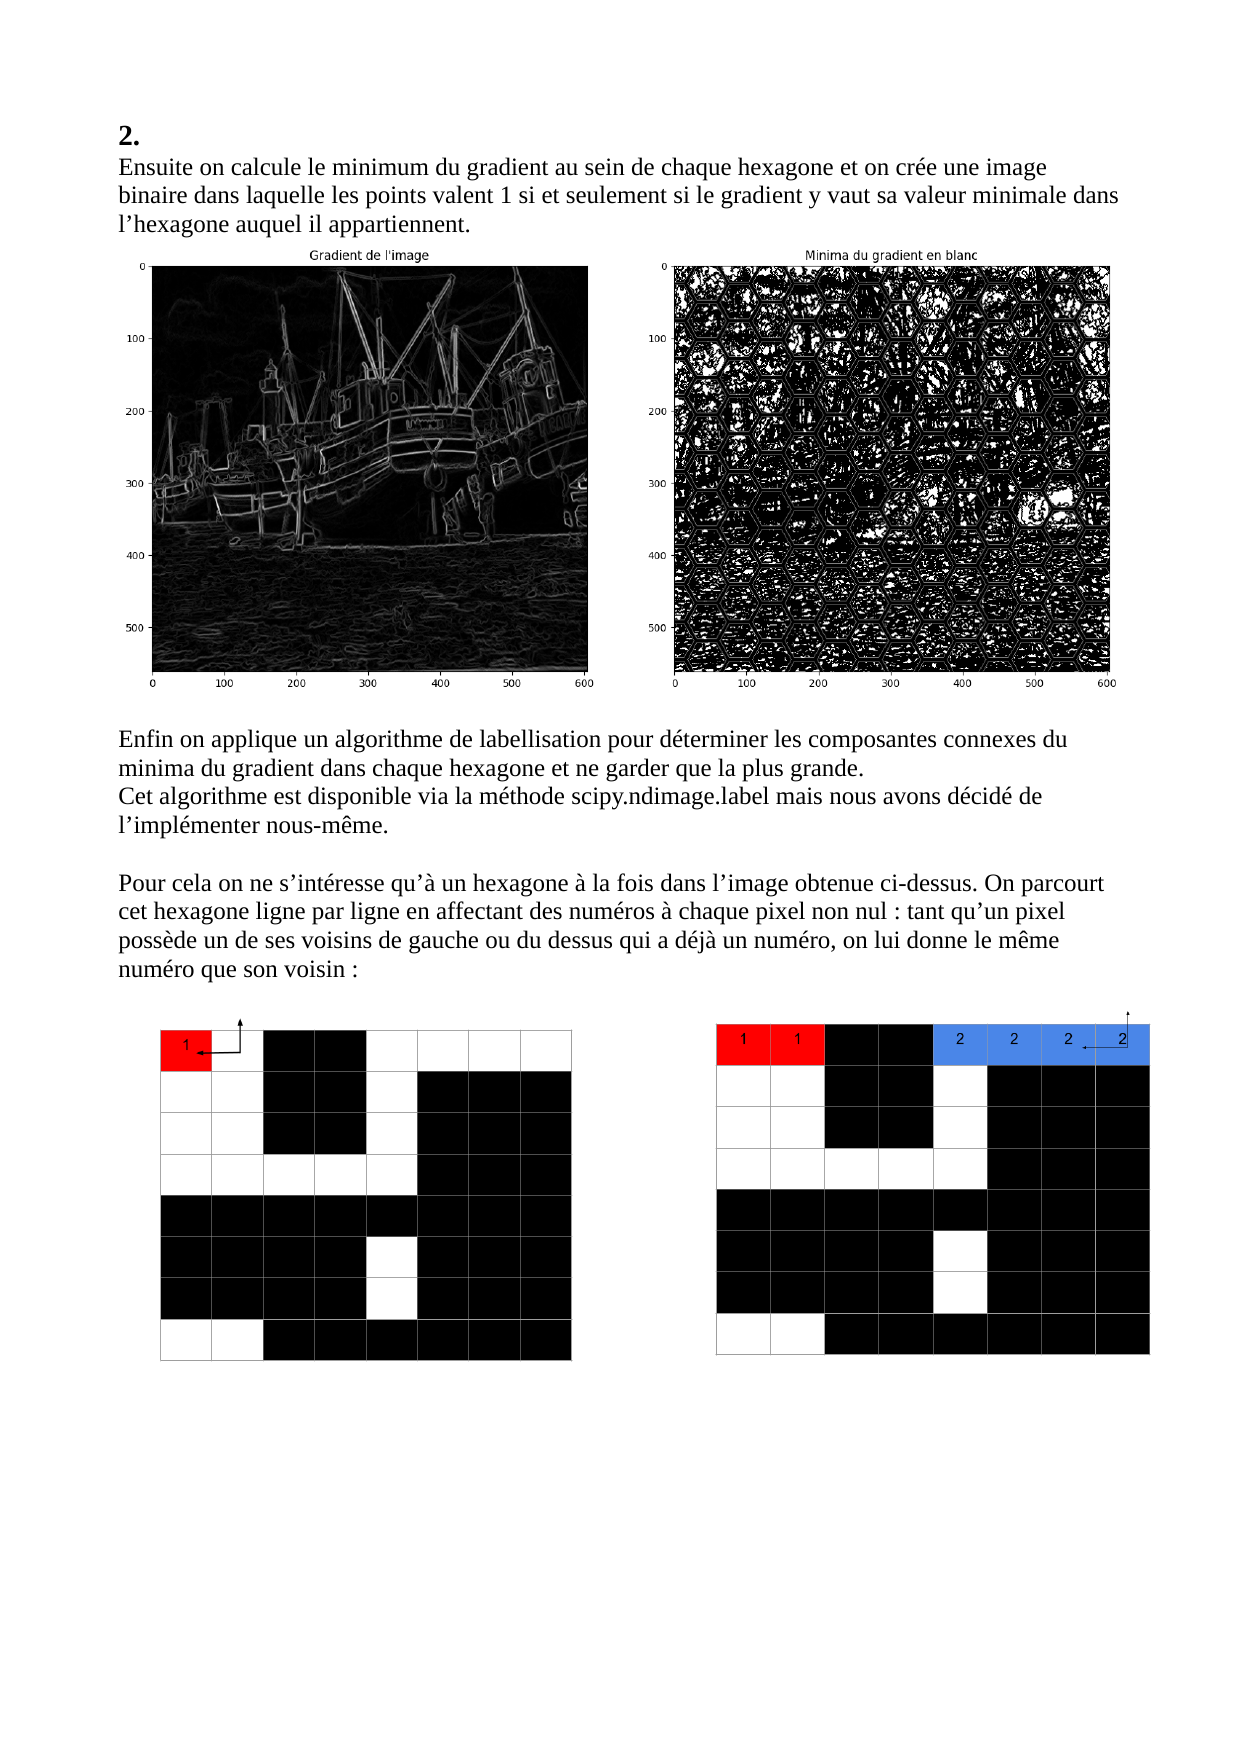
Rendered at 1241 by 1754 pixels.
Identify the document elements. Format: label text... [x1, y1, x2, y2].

text Enfin on applique un algorithme de labellisation pour déterminer les composantes connexes du minima du gradient dans chaque hexagone et ne garder que la plus grande. [118, 724, 1122, 781]
picture [118, 242, 1123, 696]
text Pour cela on ne s’intéresse qu’à un hexagone à la fois dans l’image obtenue ci-dessus. On parcourt cet hexagone ligne par ligne en affectant des numéros à chaque pixel non nul : tant qu’un pixel possède un de ses voisins de gauche ou du dessus qui a déjà un numéro, on lui donne le même numéro que son voisin : [118, 868, 1122, 983]
text 2. [118, 118, 1122, 152]
picture [659, 981, 1205, 1391]
picture [106, 987, 625, 1397]
text Cet algorithme est disponible via la méthode scipy.ndimage.label mais nous avons décidé de l’implémenter nous-même. [118, 781, 1122, 839]
text Ensuite on calcule le minimum du gradient au sein de chaque hexagone et on crée une image binaire dans laquelle les points valent 1 si et seulement si le gradient y vaut sa valeur minimale dans l’hexagone auquel il appartiennent. [118, 152, 1122, 238]
